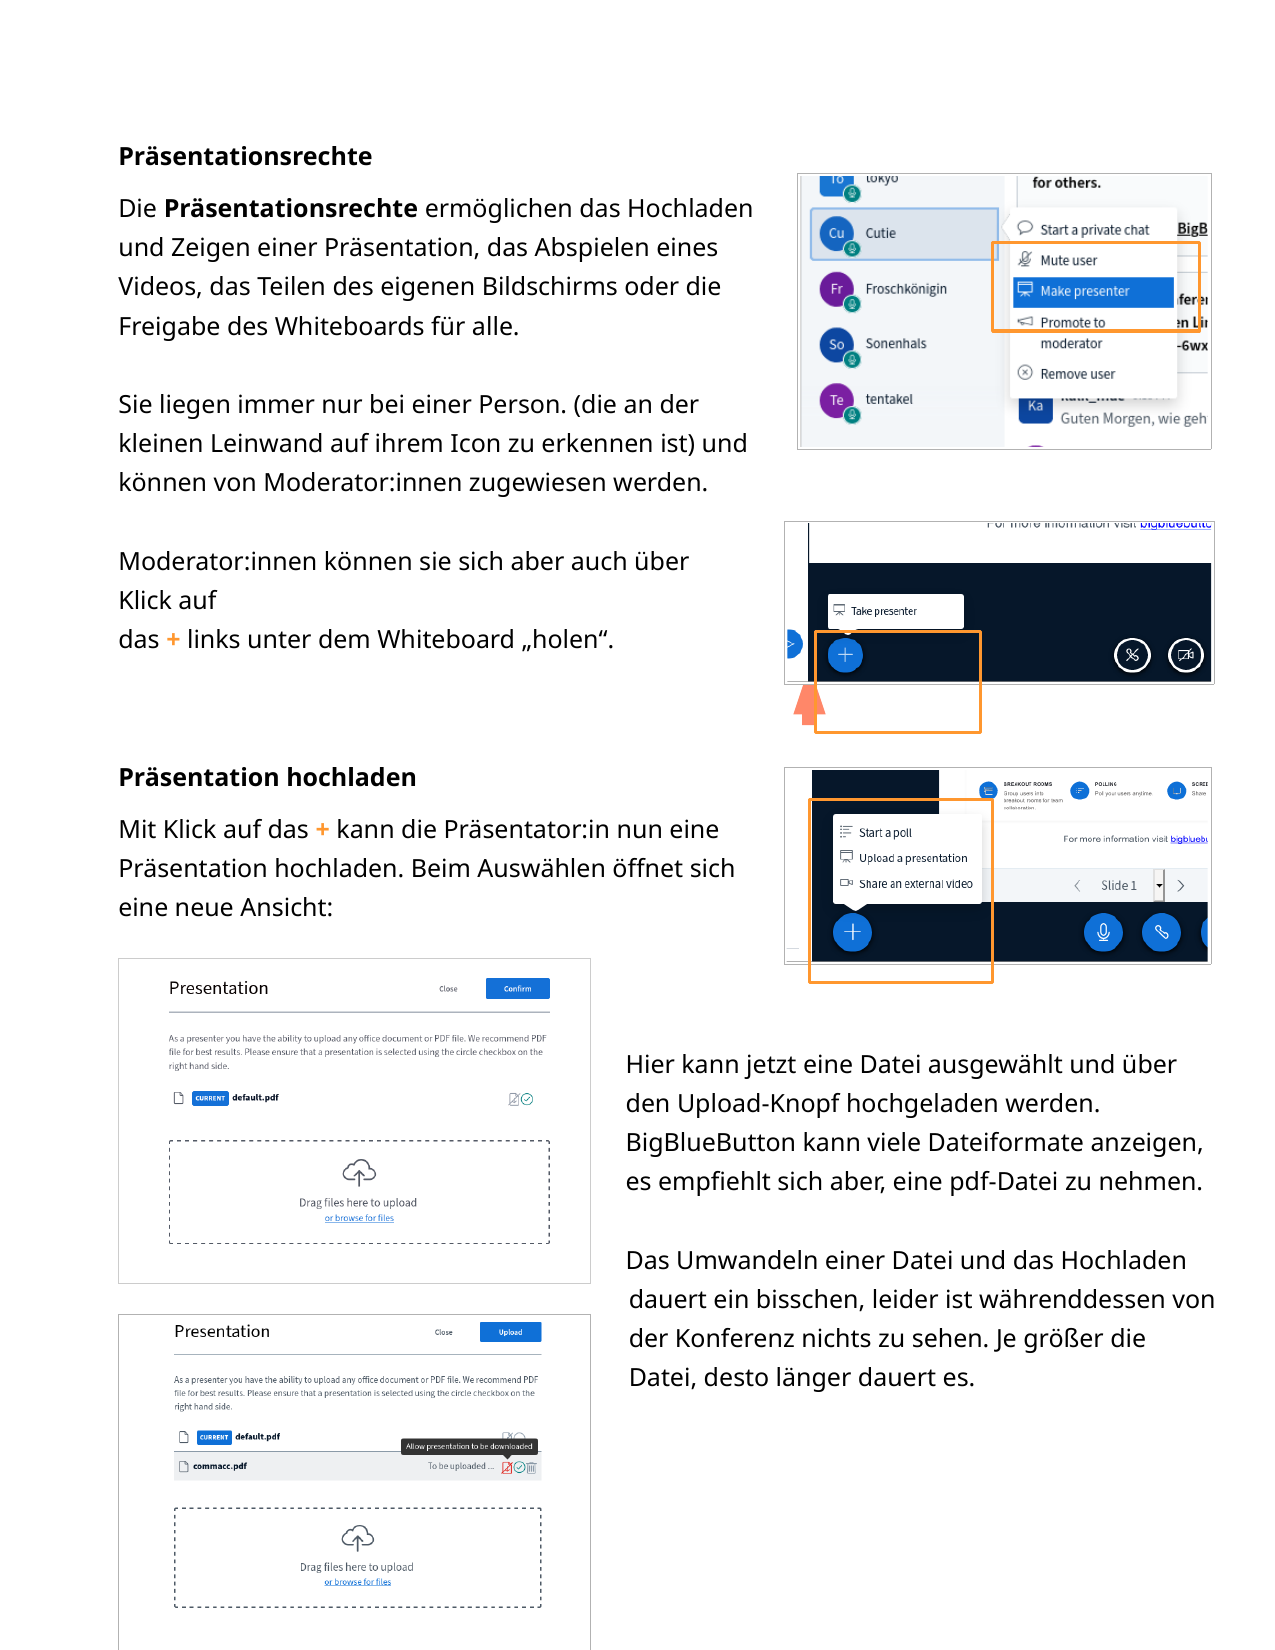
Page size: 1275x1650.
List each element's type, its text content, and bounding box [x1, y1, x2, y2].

text [787, 543, 1211, 616]
text Moderator:innen können sie sich aber auch über Klick auf [118, 543, 784, 616]
text Sie liegen immer nur bei einer Person. (die an der kleinen Leinwand auf ihrem Icon zu erkennen ist) und können von Moderator:innen zugewiesen werden. [118, 386, 1216, 499]
text Das Umwandeln einer Datei und das Hochladen dauert ein bisschen, leider ist währenddessen von der Konferenz nichts zu sehen. Je größer die Datei, desto länger dauert es. [118, 1242, 1216, 1394]
subtitle [785, 768, 1211, 964]
text das + links unter dem Whiteboard „holen“. [118, 621, 784, 656]
text [811, 811, 991, 924]
subtitle Präsentation hochladen [118, 760, 1216, 794]
subtitle Präsentationsrechte [118, 139, 1216, 173]
text [994, 811, 1208, 924]
text Hier kann jetzt eine Datei ausgewählt und über den Upload-Knopf hochgeladen werden. BigBlueButton kann viele Dateiformate anzeigen, es empfiehlt sich aber, eine pdf-Datei zu nehmen. [591, 1046, 1216, 1198]
picture [121, 961, 588, 1281]
text [798, 174, 1211, 449]
text Mit Klick auf das + kann die Präsentator:in nun eine Präsentation hochladen. Beim Auswählen öffnet sich eine neue Ansicht: [118, 811, 784, 924]
picture [121, 1317, 588, 1647]
text Die Präsentationsrechte ermöglichen das Hochladen und Zeigen einer Präsentation, das Abspielen eines Videos, das Teilen des eigenen Bildschirms oder die Freigabe des Whiteboards für alle. [118, 191, 797, 342]
text [787, 621, 1211, 656]
